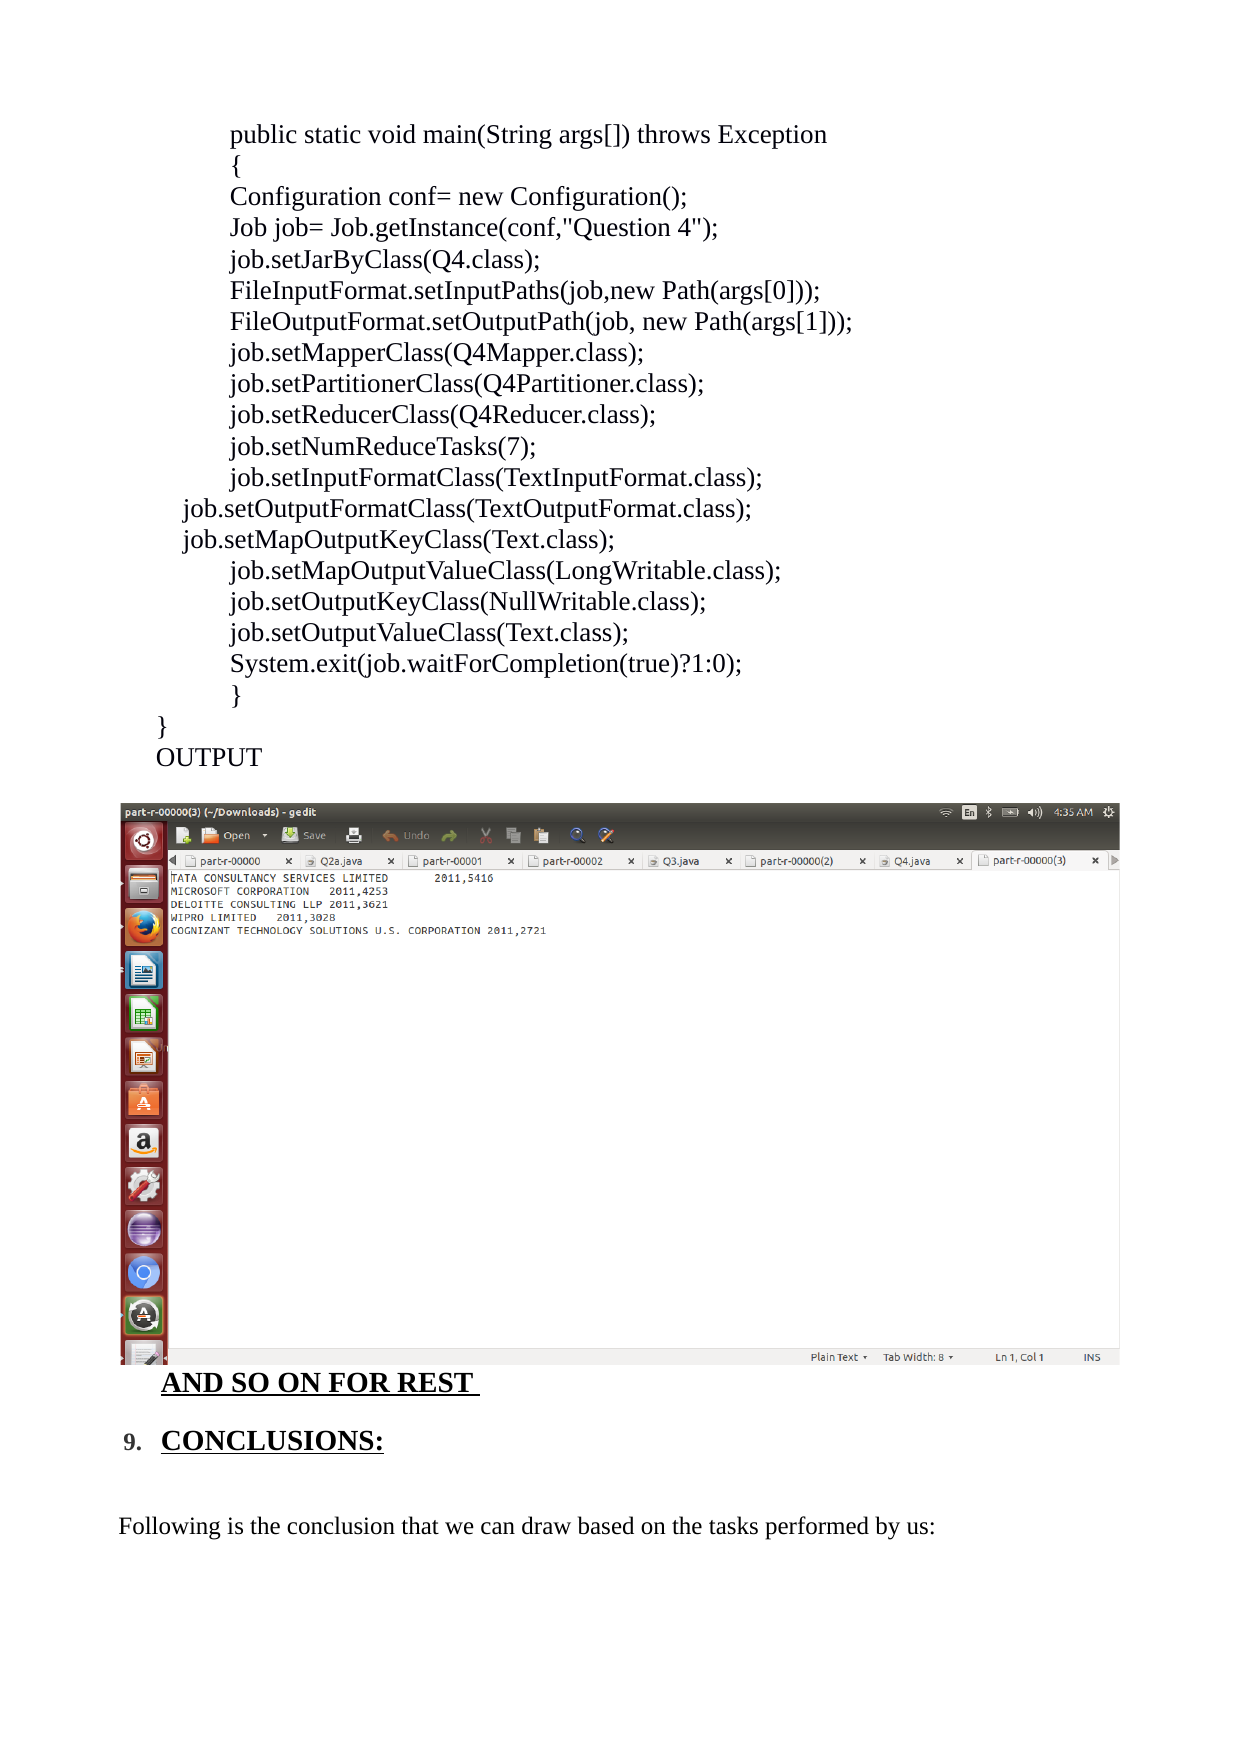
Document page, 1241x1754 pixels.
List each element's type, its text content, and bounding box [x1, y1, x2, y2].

text job.setOutputValueClass(Text.class); [156, 616, 1122, 648]
text OUTPUT [156, 741, 1122, 772]
text job.setJarByClass(Q4.class); [156, 243, 1122, 274]
text job.setMapOutputValueClass(LongWritable.class); [156, 554, 1122, 585]
text public static void main(String args[]) throws Exception [156, 118, 1122, 149]
text FileInputFormat.setInputPaths(job,new Path(args[0])); [156, 274, 1122, 305]
text job.setReducerClass(Q4Reducer.class); [156, 398, 1122, 429]
text job.setOutputFormatClass(TextOutputFormat.class); [156, 492, 1122, 523]
picture [120, 803, 1120, 1365]
text job.setPartitionerClass(Q4Partitioner.class); [156, 367, 1122, 398]
text job.setMapOutputKeyClass(Text.class); [156, 523, 1122, 554]
text Job job= Job.getInstance(conf,"Question 4"); [156, 212, 1122, 243]
text FileOutputFormat.setOutputPath(job, new Path(args[1])); [156, 305, 1122, 336]
text System.exit(job.waitForCompletion(true)?1:0); [156, 648, 1122, 679]
text job.setNumReduceTasks(7); [156, 429, 1122, 461]
subtitle AND SO ON FOR REST [123, 828, 1122, 1398]
text } [156, 679, 1122, 710]
text Configuration conf= new Configuration(); [156, 180, 1122, 212]
subtitle CONCLUSIONS: [123, 1423, 1122, 1457]
text Following is the conclusion that we can draw based on the tasks performed by us: [118, 1511, 1122, 1539]
text job.setInputFormatClass(TextInputFormat.class); [156, 461, 1122, 492]
text } [156, 710, 1122, 741]
text job.setMapperClass(Q4Mapper.class); [156, 336, 1122, 367]
text job.setOutputKeyClass(NullWritable.class); [156, 585, 1122, 616]
text { [156, 149, 1122, 180]
